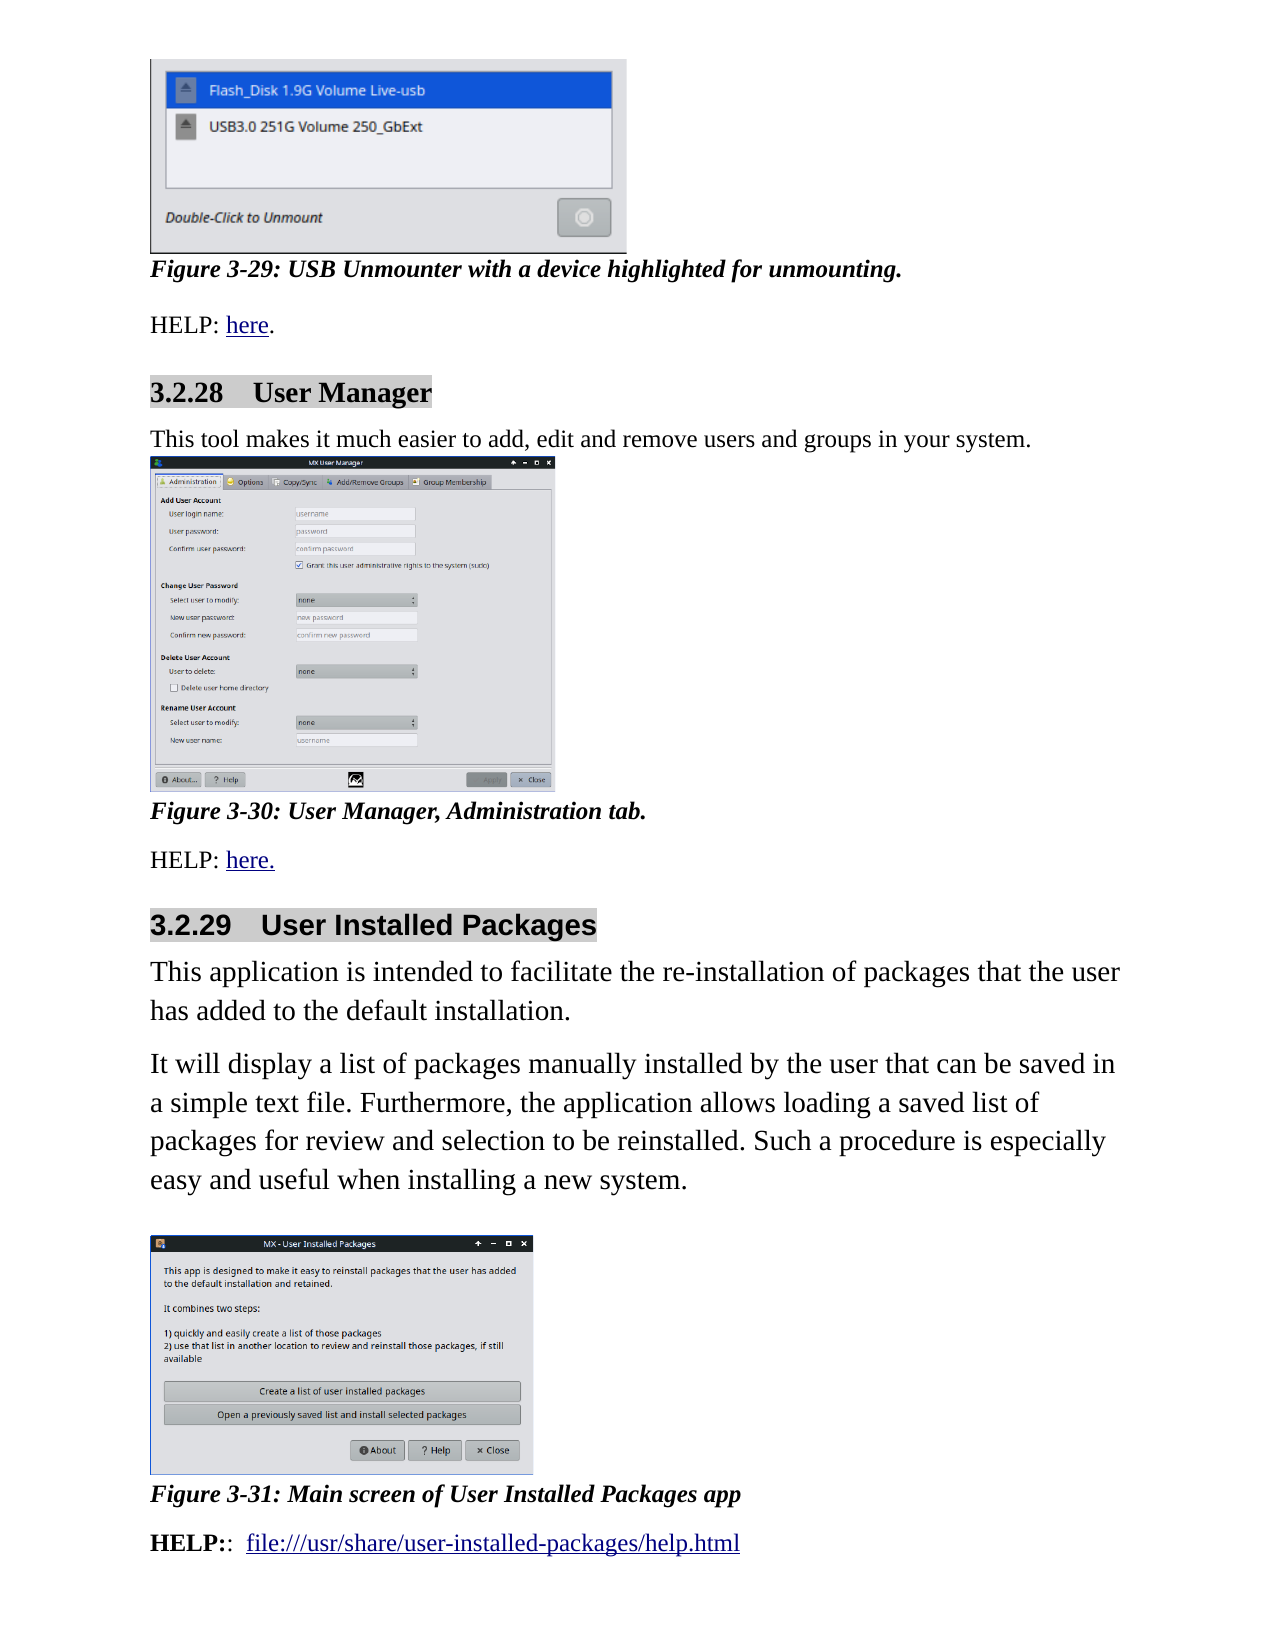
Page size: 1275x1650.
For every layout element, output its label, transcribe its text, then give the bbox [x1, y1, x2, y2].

text Figure 3-31: Main screen of User Installed Packages app [150, 1215, 1125, 1508]
picture [150, 456, 555, 792]
text It will display a list of packages manually installed by the user that can be saved in a simple text file. Furthermore, the application allows loading a saved list of packages for review and selection to be reinstalled. Such a procedure is especially easy and useful when installing a new system. [150, 1046, 1125, 1195]
subtitle 3.2.29 User Installed Packages [597, 908, 1125, 942]
subtitle 3.2.28 User Manager [432, 375, 1125, 408]
text Figure 3-30: User Manager, Administration tab. [150, 472, 1125, 825]
text HELP: here. [150, 311, 1125, 339]
text Figure 3-29: USB Unmounter with a device highlighted for unmounting. [150, 59, 1125, 282]
text This tool makes it much easier to add, edit and remove users and groups in your system. [150, 424, 1125, 453]
picture [150, 1235, 534, 1475]
text HELP: here. [150, 845, 1125, 874]
text This application is intended to facilitate the re-installation of packages that the user has added to the default installation. [150, 954, 1125, 1027]
text HELP:: file:///usr/share/user-installed-packages/help.html [150, 1528, 1125, 1557]
picture [150, 59, 627, 254]
